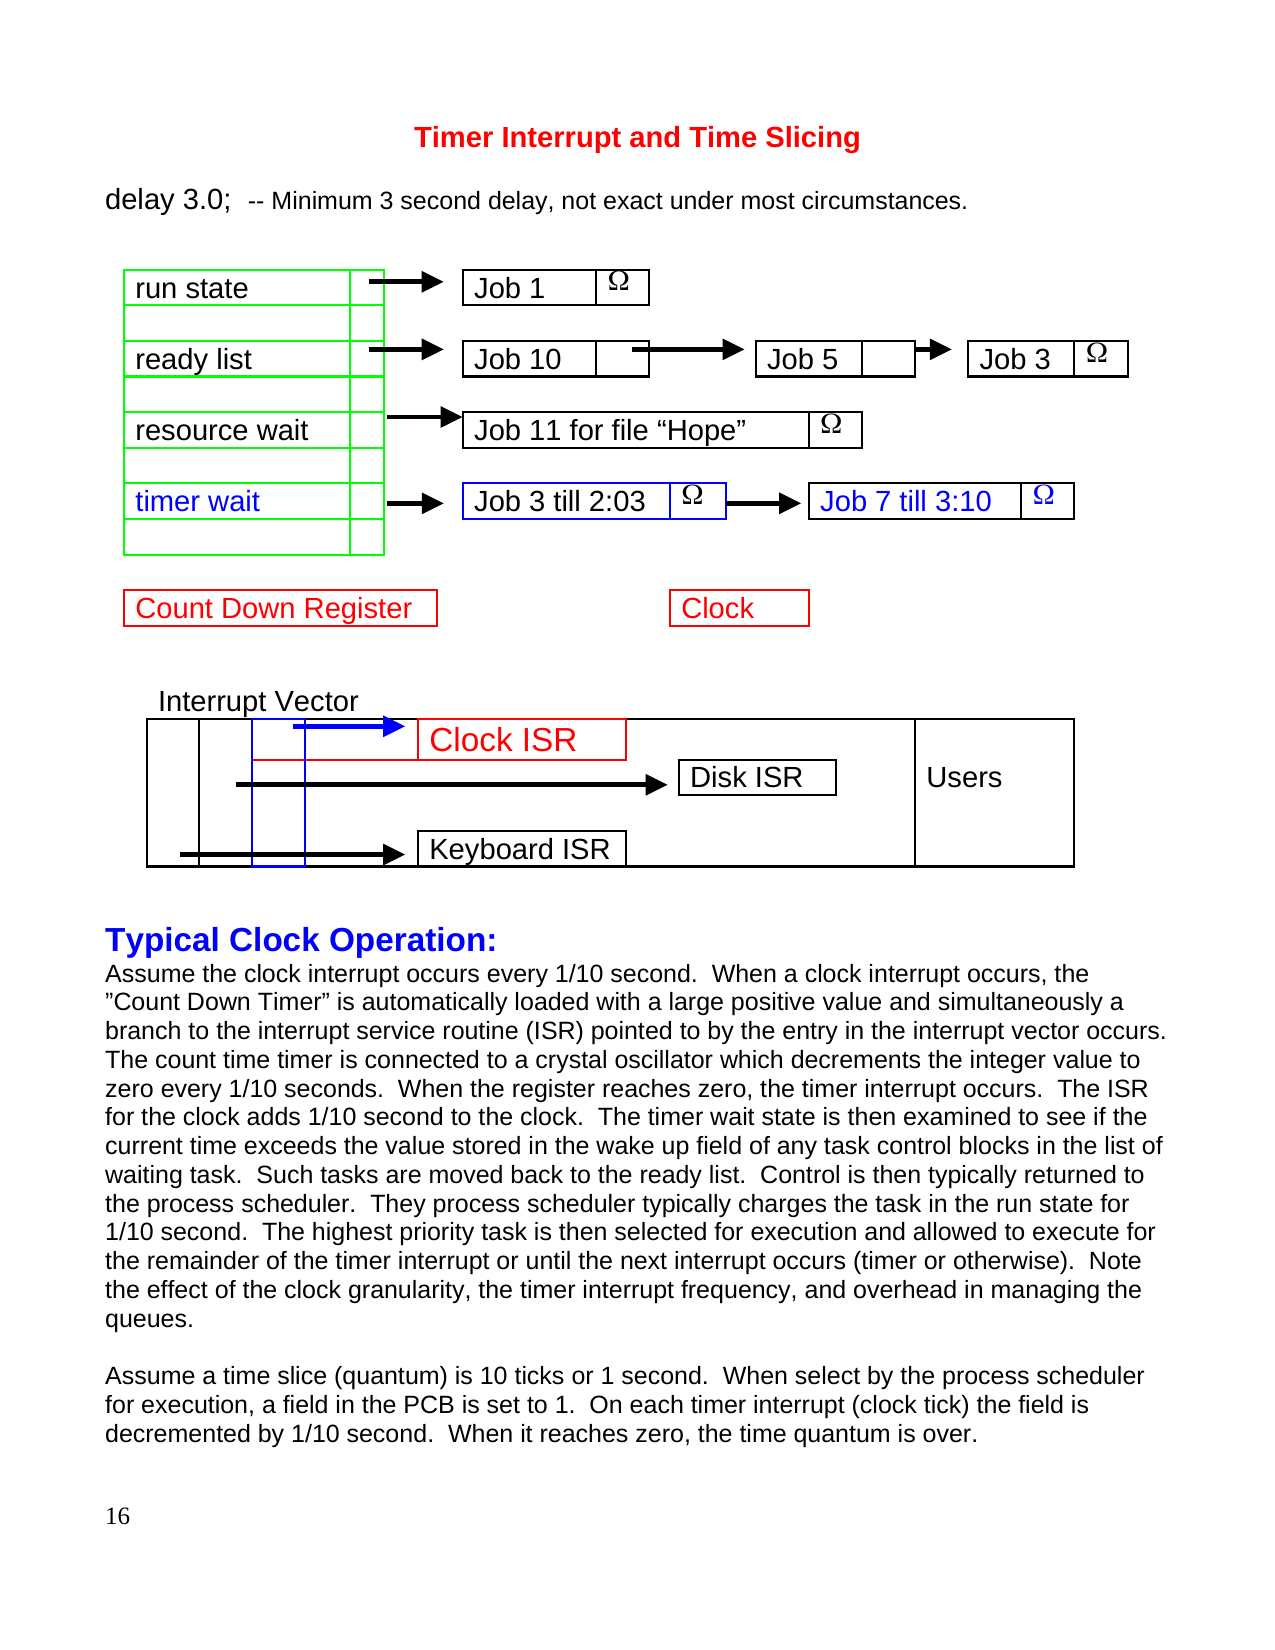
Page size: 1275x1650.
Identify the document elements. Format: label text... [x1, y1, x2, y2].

table_header [704, 665, 756, 684]
table_cell [94, 447, 123, 482]
table_cell [703, 375, 756, 411]
table_cell [351, 378, 383, 411]
table_cell timer wait [125, 484, 349, 518]
table_cell Users [916, 759, 1073, 794]
table_header [836, 665, 862, 684]
table_cell [626, 684, 679, 718]
table_cell [968, 868, 1021, 901]
table_cell [1021, 625, 1074, 646]
table_cell [200, 720, 251, 758]
table_cell [94, 411, 123, 447]
table_cell [147, 868, 199, 901]
table_cell [492, 794, 544, 830]
table_cell [94, 794, 146, 830]
table_cell [650, 352, 702, 375]
table_cell [968, 625, 1021, 646]
table_cell Job 1 [464, 271, 595, 304]
table_cell [543, 520, 596, 553]
table_cell [756, 720, 836, 758]
table_header [350, 249, 384, 268]
table_cell [670, 520, 726, 553]
table_cell [704, 830, 761, 865]
table_cell [810, 589, 862, 625]
table_cell [351, 520, 383, 553]
table_cell [626, 868, 679, 901]
table_cell [124, 627, 200, 646]
table_cell [1021, 269, 1074, 304]
table_cell [437, 447, 463, 482]
table_cell [306, 729, 386, 758]
table_cell [597, 342, 648, 375]
table_cell [437, 418, 462, 447]
table_cell [649, 304, 702, 340]
table_cell [679, 720, 704, 758]
table_cell [863, 342, 914, 375]
table_header [596, 249, 649, 268]
table_cell [253, 794, 304, 830]
table_cell [125, 378, 349, 411]
table_cell [385, 304, 437, 340]
text Assume a time slice (quantum) is 10 ticks or 1 second. When select by the process scheduler for execution, a field in the PCB is set to 1. On each timer interrupt (clock tick) the field is decremented by 1/10 second. When it reaches zero, the time quantum is over. [105, 1361, 1170, 1447]
table_cell  [1022, 484, 1073, 518]
table_cell [306, 761, 386, 782]
table_header [626, 665, 679, 684]
table_cell [862, 304, 915, 340]
table_header [1074, 249, 1128, 268]
table_cell [915, 589, 968, 625]
table_cell [1074, 447, 1128, 482]
table_header [679, 665, 704, 684]
table_cell [1074, 269, 1128, 304]
table_cell [761, 868, 836, 901]
table_cell [200, 794, 251, 830]
table_header [862, 665, 915, 684]
table_cell [862, 447, 915, 482]
table_cell [915, 554, 968, 589]
table_cell [306, 830, 386, 852]
table_cell [386, 794, 418, 830]
table_cell [862, 554, 915, 589]
table_cell [148, 830, 198, 865]
table_header [305, 665, 386, 684]
table_cell [418, 684, 492, 718]
table_header [384, 249, 437, 268]
table_cell [253, 627, 350, 646]
table_cell [94, 625, 124, 646]
text Typical Clock Operation: [105, 920, 1170, 958]
table_cell [968, 589, 1021, 625]
table_cell [704, 684, 756, 718]
table_cell [836, 720, 862, 758]
table_cell [463, 554, 543, 589]
table_cell [148, 720, 198, 758]
table_cell [543, 589, 596, 625]
table_cell [862, 589, 915, 625]
table_header [463, 249, 543, 268]
table_cell Clock [671, 591, 808, 625]
text delay 3.0; -- Minimum 3 second delay, not exact under most circumstances. [105, 182, 1170, 216]
table_cell [1021, 589, 1074, 625]
table_cell [492, 761, 544, 782]
table_cell [94, 375, 123, 411]
table_header [386, 665, 418, 684]
table_cell [915, 447, 968, 482]
table_cell [385, 284, 437, 304]
table_cell [385, 375, 437, 411]
table_cell [756, 554, 809, 589]
table_cell [626, 759, 678, 794]
table_cell [385, 518, 437, 553]
table_cell [386, 761, 418, 782]
table_cell [437, 375, 463, 411]
table_cell Job 3 till 2:03 [464, 484, 669, 518]
table_cell [756, 378, 809, 411]
table_cell [596, 589, 669, 625]
table_cell [809, 554, 862, 589]
table_header [437, 249, 463, 268]
table_cell [679, 796, 704, 830]
table_cell [1021, 554, 1074, 589]
table_cell [727, 506, 756, 518]
table_header [252, 665, 305, 684]
table_cell [305, 868, 386, 901]
table_cell [351, 342, 383, 375]
table_cell [756, 627, 809, 646]
table_cell [418, 761, 492, 782]
table_header [809, 249, 862, 268]
table_cell [968, 520, 1021, 553]
table_cell [94, 482, 123, 518]
table_cell [968, 720, 1021, 758]
table_cell [703, 304, 756, 340]
table_cell [809, 449, 862, 482]
table_cell [703, 627, 756, 646]
table_cell [437, 518, 463, 553]
table_cell [726, 449, 756, 482]
table_cell [915, 375, 968, 411]
table_cell [94, 518, 123, 553]
table_cell [726, 518, 756, 553]
table_cell [1074, 518, 1128, 553]
table_cell [386, 684, 418, 718]
table_cell [862, 378, 915, 411]
table_cell [649, 375, 702, 411]
table_cell [836, 830, 862, 865]
table_cell [679, 830, 704, 865]
table_header [199, 665, 252, 684]
table_cell [726, 554, 756, 589]
table_cell Keyboard ISR [419, 832, 625, 865]
table_header [915, 665, 968, 684]
table_cell [968, 554, 1021, 589]
table_cell [968, 684, 1021, 718]
table_header [915, 249, 968, 268]
table_cell [463, 306, 543, 340]
table_cell [626, 794, 679, 830]
table_cell [199, 868, 252, 901]
table_header [649, 249, 702, 268]
table_cell [453, 411, 462, 416]
table_cell [650, 269, 702, 304]
table_cell [679, 684, 704, 718]
table_cell [703, 269, 756, 304]
table_cell [125, 520, 349, 553]
table_cell [306, 720, 383, 724]
table_cell [94, 759, 146, 794]
table_cell [916, 794, 968, 830]
table_cell [862, 830, 914, 865]
table_cell [148, 794, 198, 830]
table_cell [704, 720, 756, 758]
table_cell [386, 720, 417, 758]
table_cell [94, 554, 124, 589]
table_header [968, 249, 1021, 268]
table_cell [596, 625, 670, 646]
table_cell [679, 868, 704, 901]
table_cell [862, 684, 915, 718]
table_cell [756, 684, 836, 718]
table_cell [253, 720, 304, 758]
table_cell [862, 625, 915, 646]
table_cell [915, 304, 968, 340]
table_cell  [671, 484, 725, 518]
table_cell [418, 787, 492, 794]
table_cell [916, 340, 929, 347]
table_header [703, 249, 756, 268]
table_cell [148, 759, 198, 794]
table_cell [437, 340, 462, 375]
table_cell [200, 627, 253, 646]
table_header [94, 249, 124, 268]
table_cell [385, 352, 437, 375]
table_cell [968, 411, 1021, 447]
table_cell [545, 794, 626, 830]
table_cell [437, 625, 463, 646]
table_cell [915, 520, 968, 553]
table_cell [1021, 304, 1074, 340]
table_cell [968, 304, 1021, 340]
table_cell [385, 411, 437, 447]
table_cell [200, 857, 251, 865]
text Assume the clock interrupt occurs every 1/10 second. When a clock interrupt occurs, the ”Count Down Timer” is automatically loaded with a large positive value and simultaneously a branch to the interrupt service routine (ISR) pointed to by the entry in the interrupt vector occurs. The count time timer is connected to a crystal oscillator which decrements the integer value to zero every 1/10 seconds. When the register reaches zero, the timer interrupt occurs. The ISR for the clock adds 1/10 second to the clock. The timer wait state is then examined to see if the current time exceeds the value stored in the wake up field of any task control blocks in the list of waiting task. Such tasks are moved back to the ready list. Control is then typically returned to the process scheduler. They process scheduler typically charges the task in the run state for 1/10 second. The highest priority task is then selected for execution and allowed to execute for the remainder of the timer interrupt or until the next interrupt occurs (timer or otherwise). Note the effect of the clock granularity, the timer interrupt frequency, and overhead in managing the queues. [105, 958, 1170, 1332]
table_cell [756, 449, 809, 482]
table_cell [94, 269, 123, 304]
table_cell [350, 627, 384, 646]
table_cell [968, 269, 1021, 304]
table_cell [1074, 625, 1128, 646]
table_cell [596, 554, 670, 589]
table_cell [756, 482, 808, 518]
table_cell [384, 627, 437, 646]
table_header [124, 249, 200, 268]
table_cell [836, 794, 862, 830]
table_cell [836, 868, 862, 901]
table_cell [385, 269, 437, 279]
table_header [862, 249, 915, 268]
table_cell [1021, 830, 1073, 865]
table_cell [596, 520, 670, 553]
table_cell [384, 554, 437, 589]
table_cell [94, 589, 123, 625]
table_cell Interrupt Vector [147, 684, 386, 718]
table_header [418, 665, 492, 684]
table_cell [492, 868, 544, 901]
table_cell [463, 520, 543, 553]
table_cell [968, 447, 1021, 482]
table_cell [627, 830, 679, 865]
table_cell [1074, 304, 1128, 340]
table_cell [437, 554, 463, 589]
table_cell [351, 484, 383, 518]
table_cell [915, 269, 968, 304]
table_cell [1074, 589, 1128, 625]
table_cell [252, 868, 305, 901]
table_cell [1074, 865, 1127, 901]
table_cell [492, 787, 544, 794]
table_cell run state [125, 271, 349, 304]
table_cell [862, 759, 914, 794]
table_cell [351, 449, 383, 482]
table_cell [836, 684, 862, 718]
table_header [200, 249, 253, 268]
table_cell [437, 482, 462, 518]
table_cell [1075, 718, 1127, 758]
table_cell [862, 269, 915, 304]
table_cell [915, 868, 968, 901]
table_cell  [597, 271, 648, 304]
table_cell [418, 868, 492, 901]
table_cell [253, 787, 304, 794]
table_cell [125, 306, 349, 340]
table_cell [1021, 720, 1073, 758]
table_cell [1074, 378, 1128, 411]
table_cell [545, 787, 626, 794]
table_header [253, 249, 350, 268]
table_cell [1021, 868, 1074, 901]
table_cell [703, 340, 755, 375]
table_cell [306, 794, 386, 830]
table_cell [418, 794, 492, 830]
table_cell [670, 554, 726, 589]
table_cell [200, 759, 251, 794]
table_cell [125, 449, 349, 482]
table_cell [862, 794, 914, 830]
table_cell [253, 556, 350, 589]
table_cell [862, 720, 914, 758]
table_cell [306, 787, 386, 794]
table_cell [351, 306, 383, 340]
table_cell [862, 520, 915, 553]
table_cell [761, 796, 836, 830]
table_cell [437, 269, 462, 304]
table_cell [915, 411, 968, 447]
table_cell Job 11 for file “Hope” [464, 413, 808, 447]
table_cell [1075, 830, 1127, 865]
table_cell [756, 518, 809, 553]
table_cell [200, 830, 251, 852]
table_cell [704, 868, 761, 901]
table_cell [756, 269, 809, 304]
table_cell [543, 625, 596, 646]
table_cell Clock ISR [419, 720, 625, 758]
table_cell [862, 868, 915, 901]
table_cell [809, 378, 862, 411]
table_cell [1075, 759, 1127, 794]
table_cell [704, 796, 761, 830]
table_cell [386, 868, 418, 901]
table_cell [1021, 378, 1074, 411]
table_cell [200, 556, 253, 589]
table_cell [253, 857, 304, 865]
table_header [756, 249, 809, 268]
table_cell [463, 449, 543, 482]
table_cell [1021, 411, 1074, 447]
table_cell [94, 718, 146, 758]
table_cell [124, 556, 200, 589]
table_header [543, 249, 596, 268]
table_cell [1075, 482, 1128, 518]
table_header [492, 665, 544, 684]
table_cell [492, 684, 544, 718]
table_cell [915, 625, 968, 646]
table_cell [1074, 684, 1127, 718]
table_cell [253, 761, 304, 782]
table_cell [863, 411, 915, 447]
table_cell [1021, 794, 1073, 830]
table_cell [1021, 520, 1074, 553]
table_cell [94, 865, 147, 901]
table_cell [438, 589, 463, 625]
table_cell [670, 449, 726, 482]
table_cell Job 10 [464, 342, 595, 375]
table_cell [94, 340, 123, 375]
table_cell Job 3 [969, 342, 1073, 375]
table_cell  [810, 413, 861, 447]
table_cell [543, 378, 596, 411]
table_cell [761, 830, 836, 865]
table_cell [670, 627, 702, 646]
table_cell [1021, 684, 1074, 718]
table_cell [596, 306, 649, 340]
table_cell [351, 271, 383, 304]
table_cell  [1075, 342, 1127, 375]
table_cell [727, 482, 756, 501]
table_cell [545, 868, 626, 901]
table_cell Job 7 till 3:10 [810, 484, 1020, 518]
table_cell [437, 304, 463, 340]
table_cell Count Down Register [125, 591, 436, 625]
table_cell [650, 340, 702, 347]
table_cell [94, 830, 146, 865]
table_header [1021, 665, 1074, 684]
table_cell [427, 340, 437, 345]
table_cell [809, 520, 862, 553]
table_cell [968, 794, 1021, 830]
table_cell [915, 684, 968, 718]
table_cell [543, 449, 596, 482]
table_cell [463, 378, 543, 411]
table_cell [968, 830, 1021, 865]
table_cell [463, 589, 543, 625]
table_cell [386, 787, 418, 794]
table_cell Disk ISR [680, 761, 835, 794]
table_cell [916, 340, 967, 375]
table_cell [545, 761, 626, 782]
table_cell [543, 554, 596, 589]
table_cell [916, 720, 968, 758]
table_cell [94, 304, 123, 340]
table_cell [756, 304, 809, 340]
table_header [1021, 249, 1074, 268]
table_cell [543, 306, 596, 340]
table_cell ready list [125, 342, 349, 375]
table_cell [463, 625, 543, 646]
table_cell [306, 857, 383, 865]
table_header [756, 665, 836, 684]
table_cell [596, 378, 649, 411]
table_cell [916, 830, 968, 865]
table_cell [968, 378, 1021, 411]
table_header [545, 665, 626, 684]
table_cell [1021, 447, 1074, 482]
table_header [968, 665, 1021, 684]
table_cell [1075, 794, 1127, 830]
table_cell [626, 787, 645, 794]
table_cell [627, 720, 679, 758]
table_cell [809, 304, 862, 340]
table_cell [386, 830, 417, 865]
table_cell [385, 340, 421, 347]
table_cell [351, 413, 383, 447]
table_cell [703, 340, 722, 347]
table_cell [596, 449, 670, 482]
table_cell [545, 684, 626, 718]
table_cell Job 5 [757, 342, 861, 375]
table_cell [94, 684, 147, 718]
table_cell [350, 556, 384, 589]
table_header [1074, 665, 1127, 684]
title Timer Interrupt and Time Slicing [105, 120, 1170, 153]
table_cell [809, 269, 862, 304]
table_cell [1074, 411, 1128, 447]
table_cell [385, 482, 437, 518]
table_header [147, 665, 199, 684]
table_cell [253, 830, 304, 852]
table_cell resource wait [125, 413, 349, 447]
table_header [94, 665, 147, 684]
table_cell [1074, 554, 1128, 589]
table_cell [385, 447, 437, 482]
table_cell [837, 759, 862, 794]
table_cell [809, 625, 862, 646]
